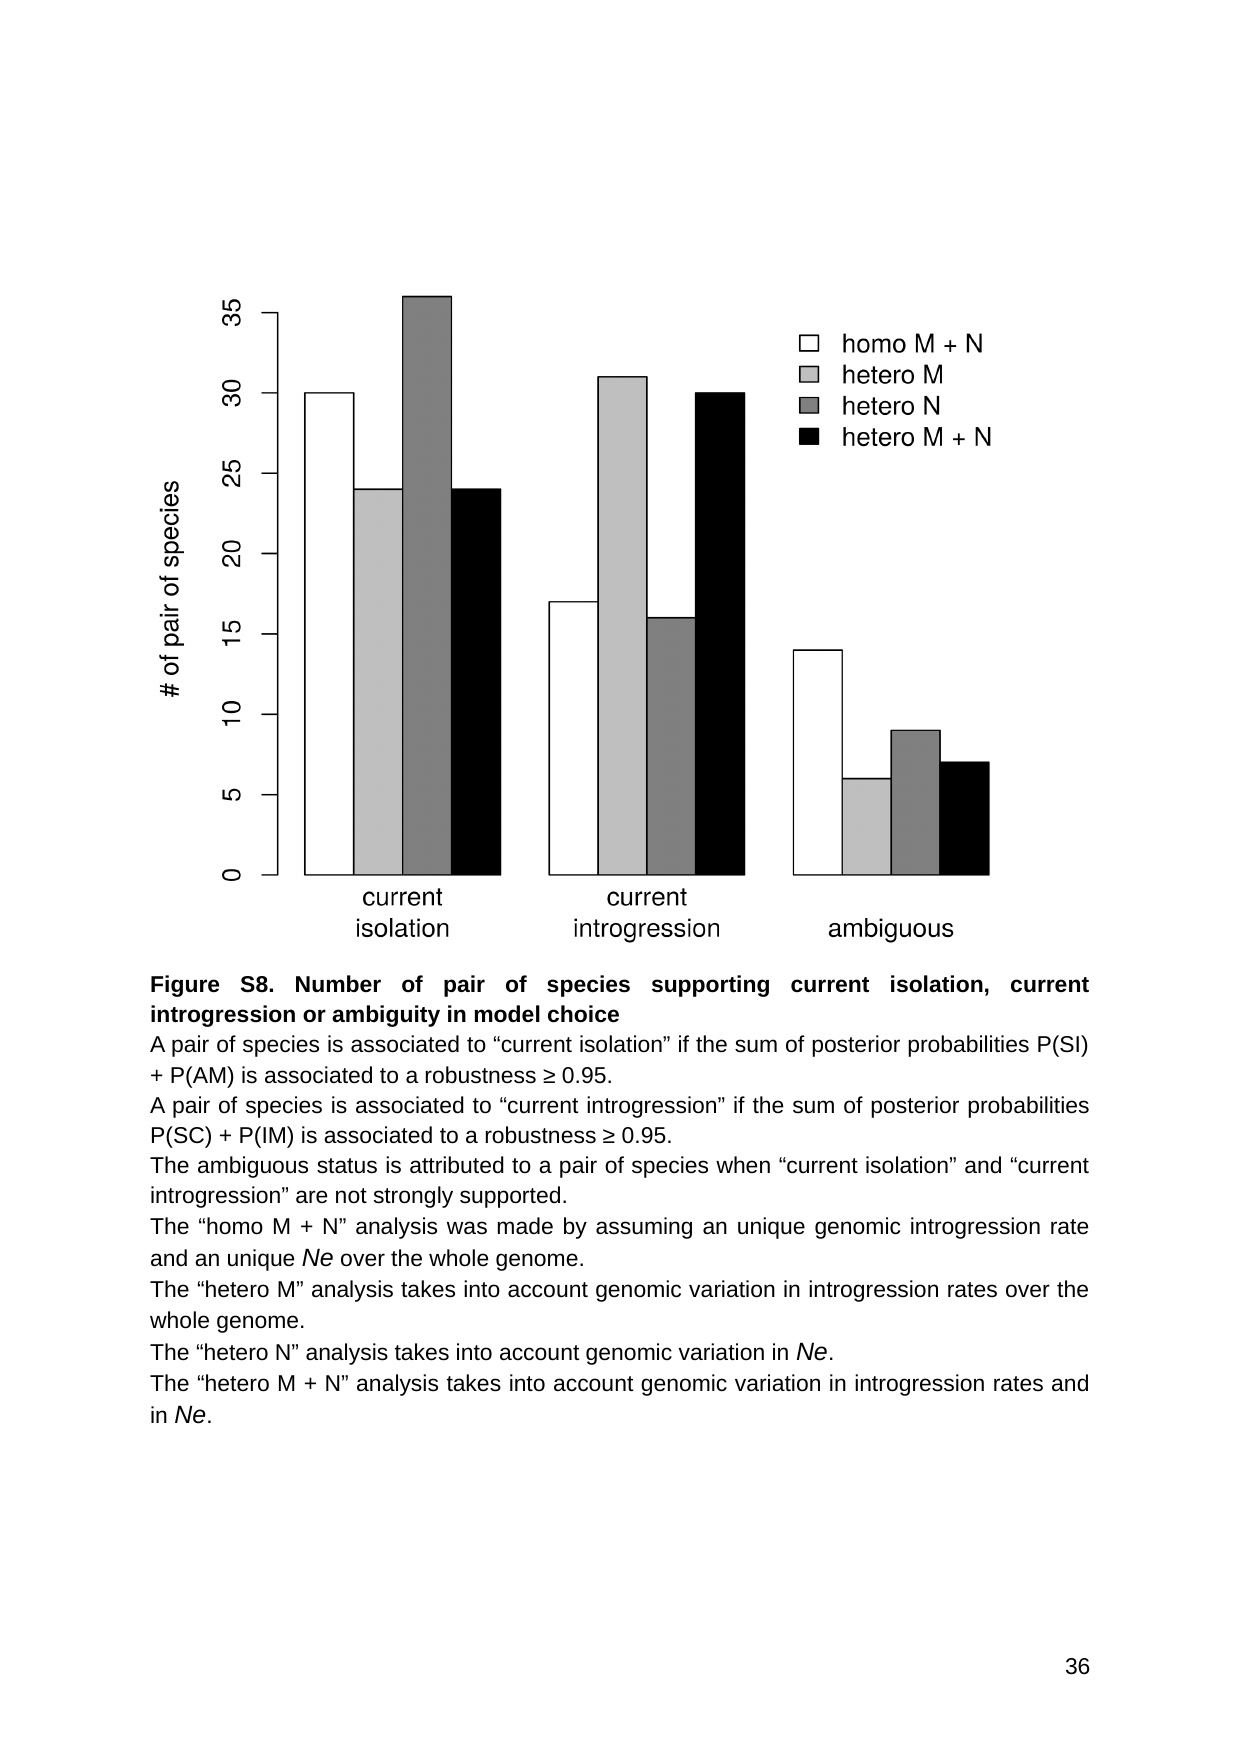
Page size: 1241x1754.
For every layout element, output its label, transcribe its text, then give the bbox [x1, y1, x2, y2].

text A pair of species is associated to “current isolation” if the sum of posterior probabilities P(SI) + P(AM) is associated to a robustness ≥ 0.95. [150, 1031, 1090, 1088]
text A pair of species is associated to “current introgression” if the sum of posterior probabilities P(SC) + P(IM) is associated to a robustness ≥ 0.95. [150, 1092, 1090, 1148]
text Figure S8. Number of pair of species supporting current isolation, current introgression or ambiguity in model choice [150, 971, 1090, 1028]
text The “hetero M + N” analysis takes into account genomic variation in introgression rates and in Ne. [150, 1370, 1090, 1429]
text The “homo M + N” analysis was made by assuming an unique genomic introgression rate and an unique Ne over the whole genome. [150, 1213, 1090, 1272]
text The ambiguous status is attributed to a pair of species when “current isolation” and “current introgression” are not strongly supported. [150, 1152, 1090, 1209]
picture [150, 240, 1080, 968]
text The “hetero M” analysis takes into account genomic variation in introgression rates over the whole genome. [150, 1276, 1090, 1333]
text The “hetero N” analysis takes into account genomic variation in Ne. [150, 1337, 1090, 1366]
